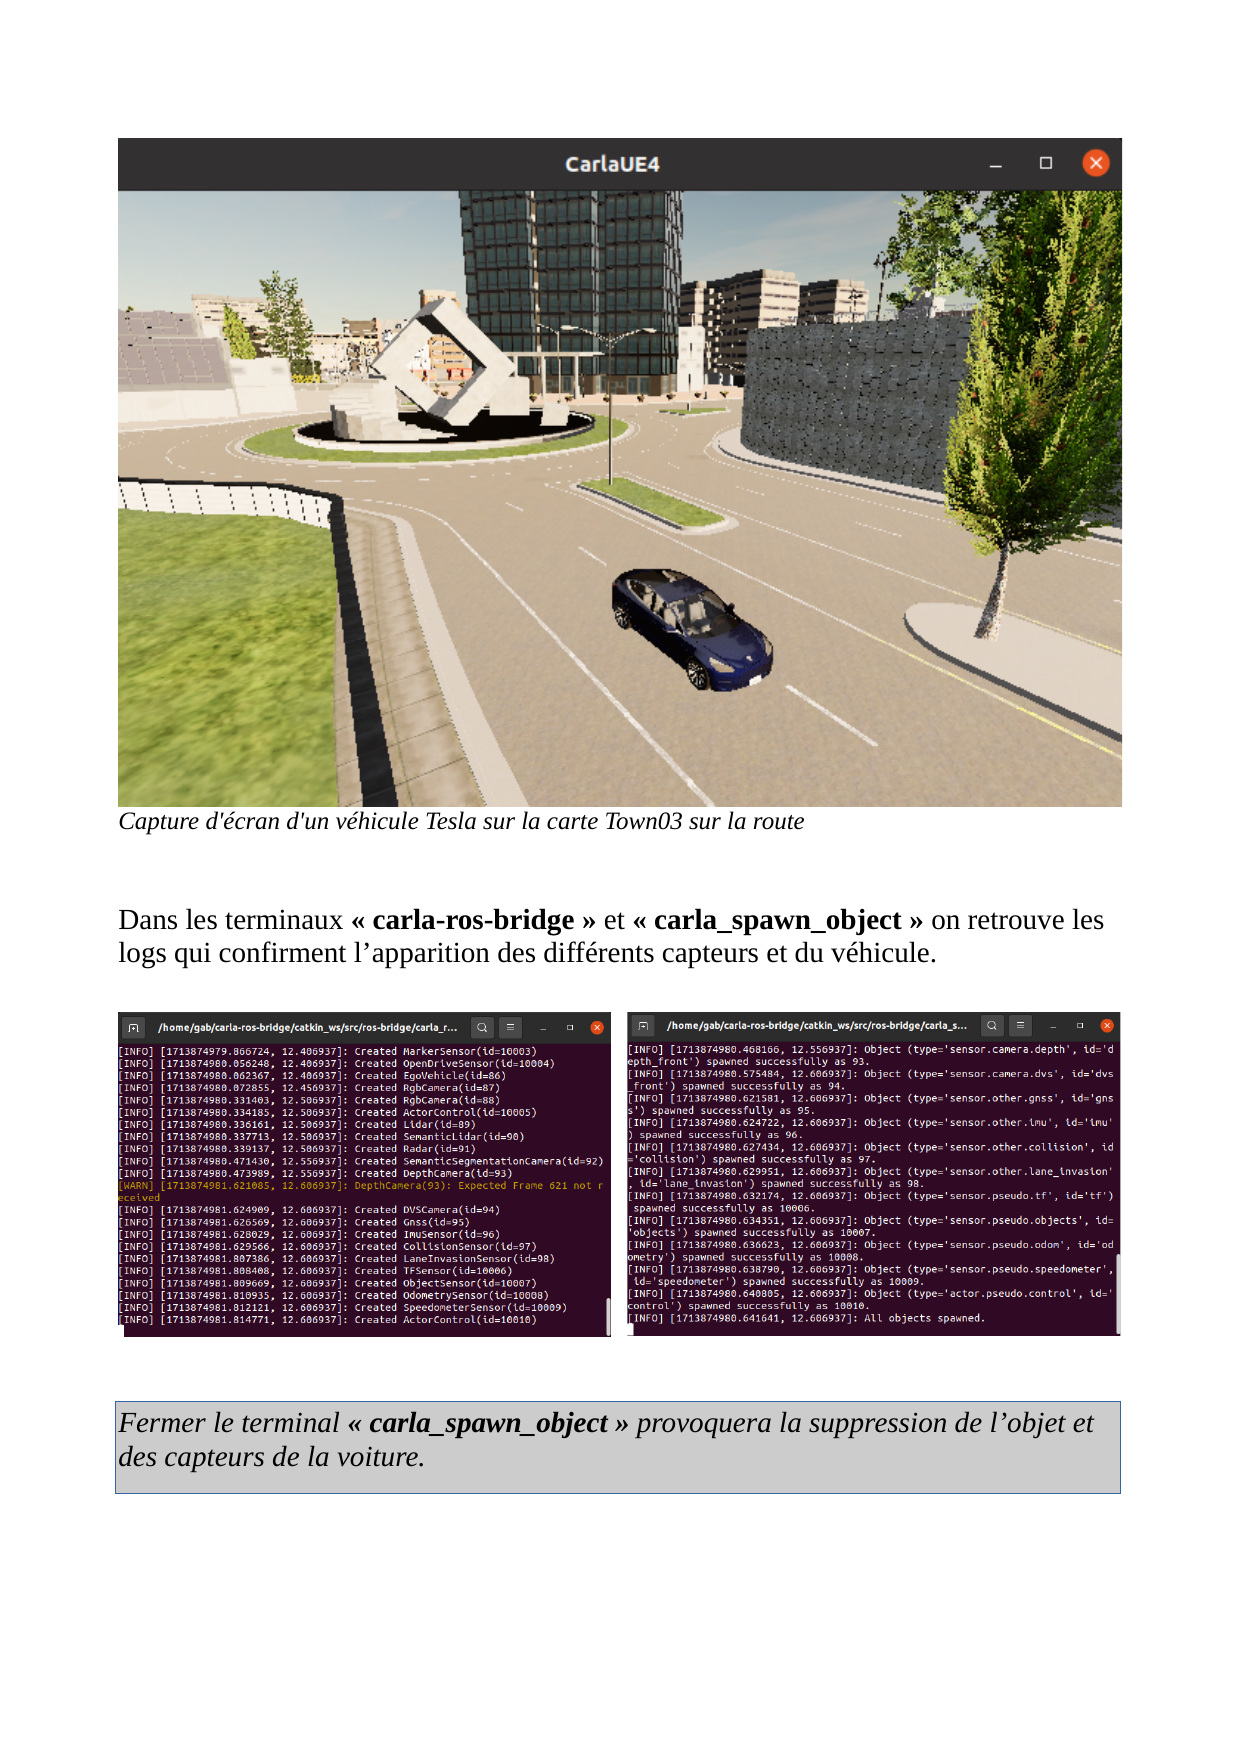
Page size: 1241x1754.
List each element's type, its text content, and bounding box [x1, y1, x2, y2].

picture [627, 1012, 1121, 1336]
picture [118, 1012, 611, 1337]
text Capture d'écran d'un véhicule Tesla sur la carte Town03 sur la route [118, 807, 1122, 835]
picture [118, 138, 1123, 807]
text Dans les terminaux « carla-ros-bridge » et « carla_spawn_object » on retrouve les logs qui confirment l’apparition des différents capteurs et du véhicule. [118, 902, 1122, 969]
